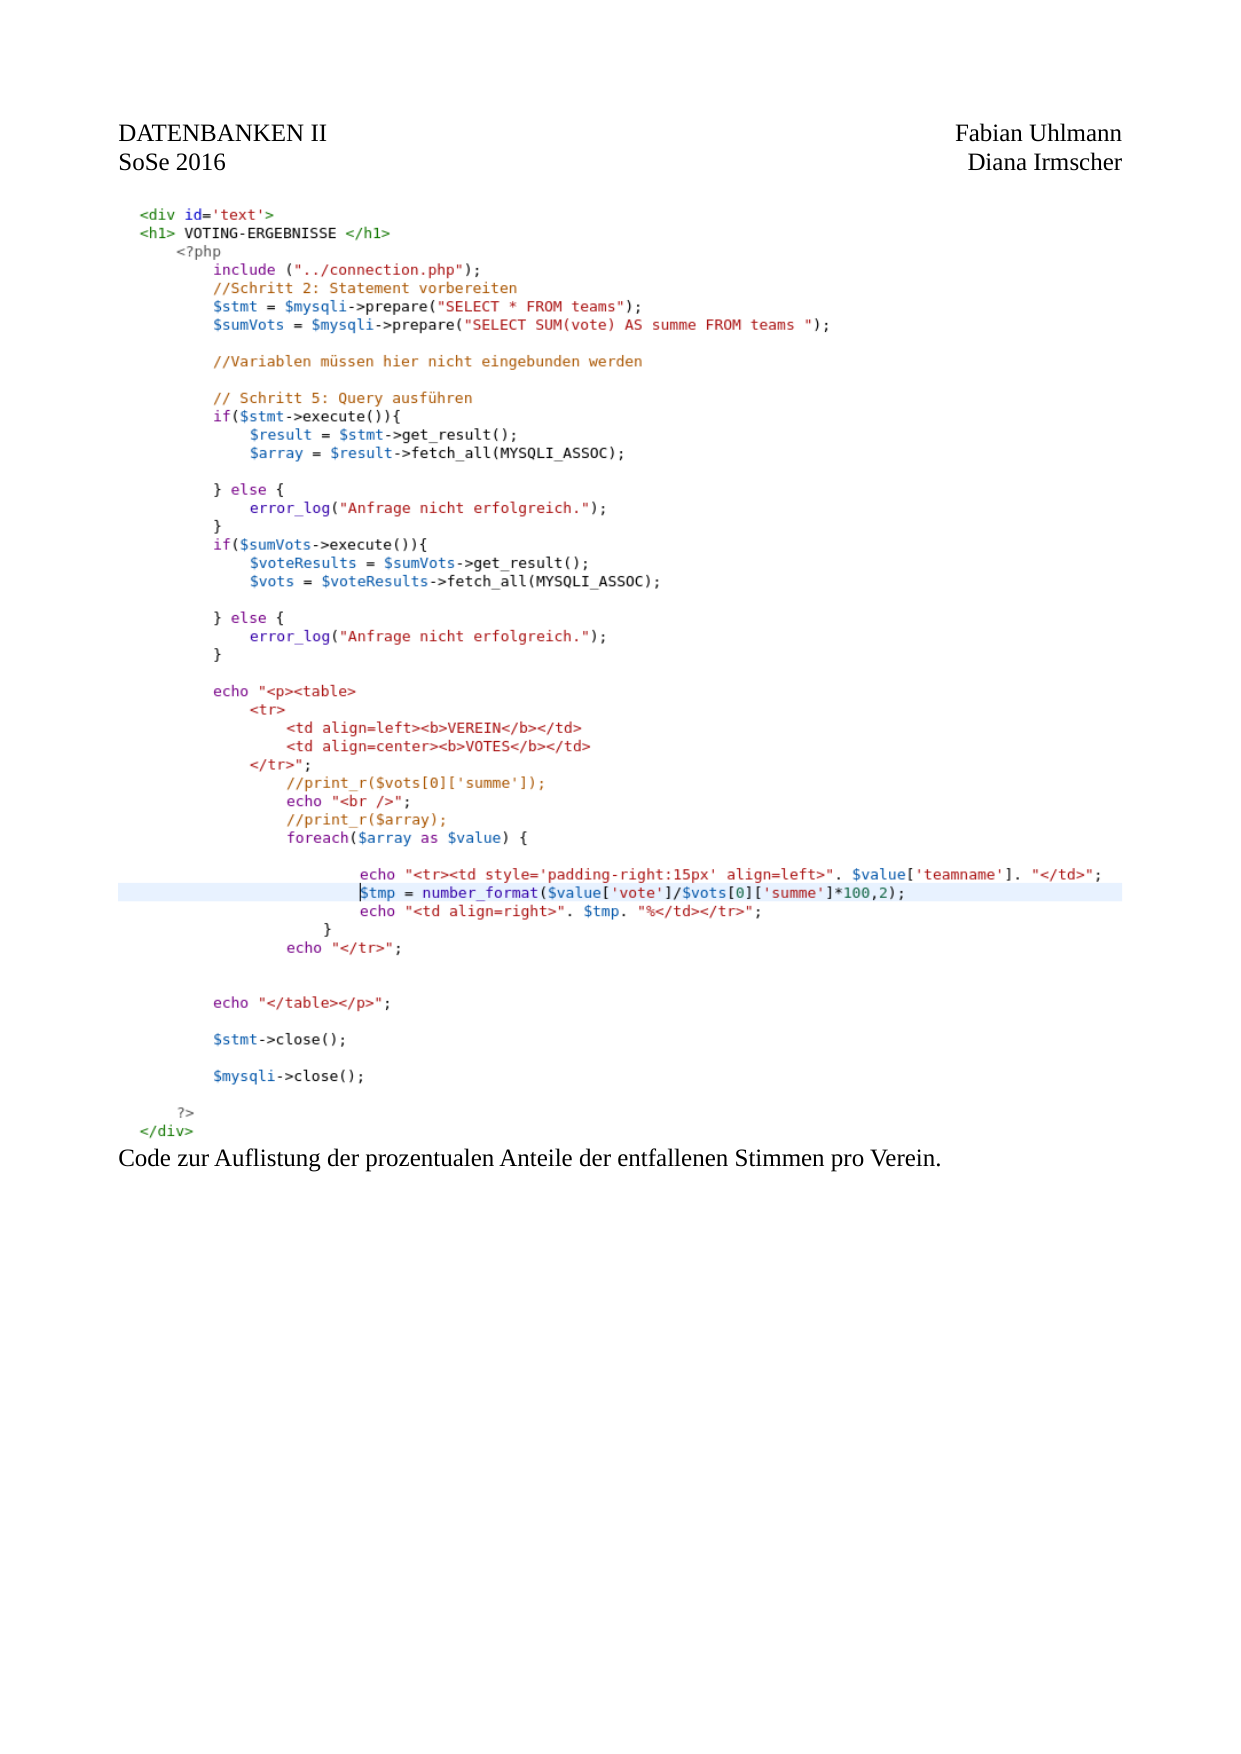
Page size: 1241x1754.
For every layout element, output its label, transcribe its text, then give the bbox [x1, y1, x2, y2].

text Code zur Auflistung der prozentualen Anteile der entfallenen Stimmen pro Verein. [118, 1143, 1122, 1171]
picture [118, 205, 1123, 1143]
